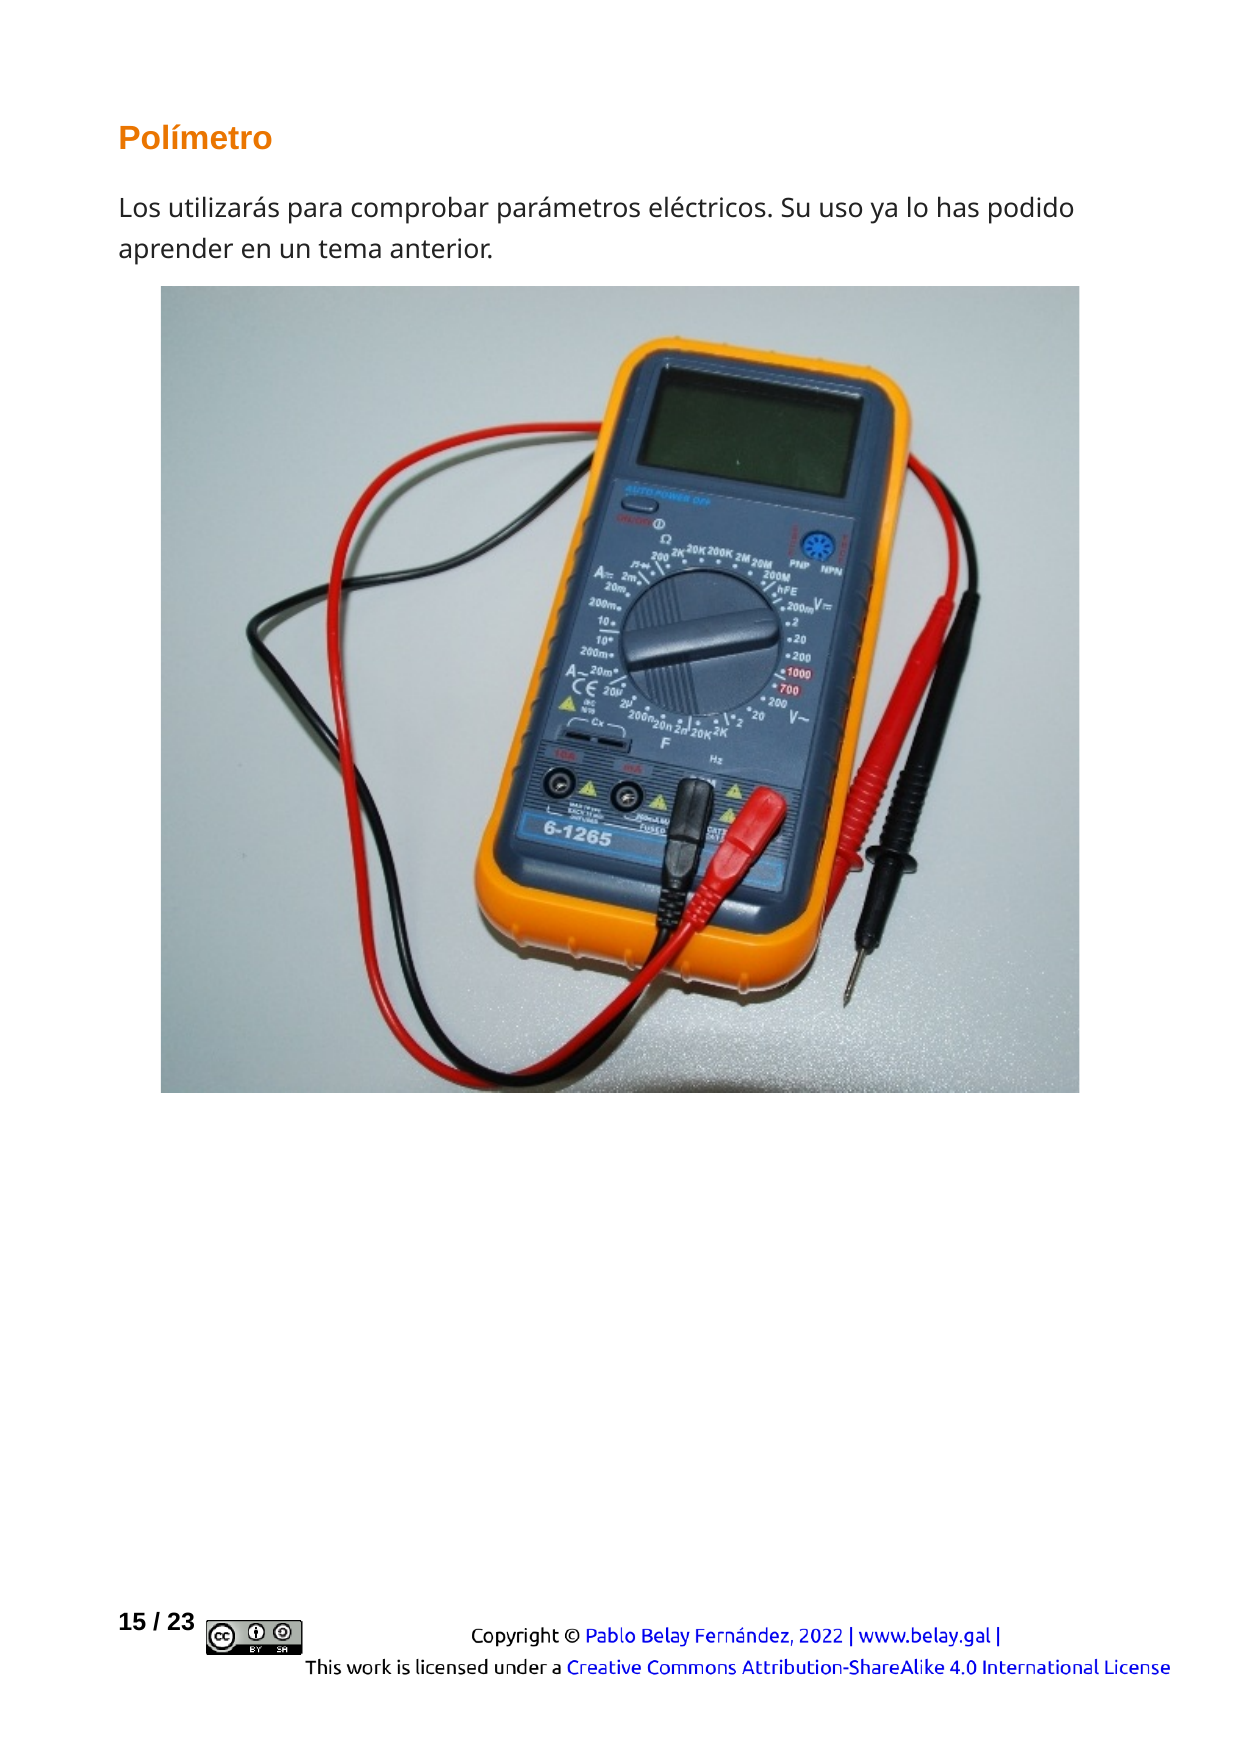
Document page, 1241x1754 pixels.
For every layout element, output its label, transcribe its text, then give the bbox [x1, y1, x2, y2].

picture [200, 1604, 1205, 1690]
subtitle Polímetro [118, 118, 1122, 157]
picture [160, 286, 1080, 1093]
text Los utilizarás para comprobar parámetros eléctricos. Su uso ya lo has podido aprender en un tema anterior. [118, 188, 1122, 266]
